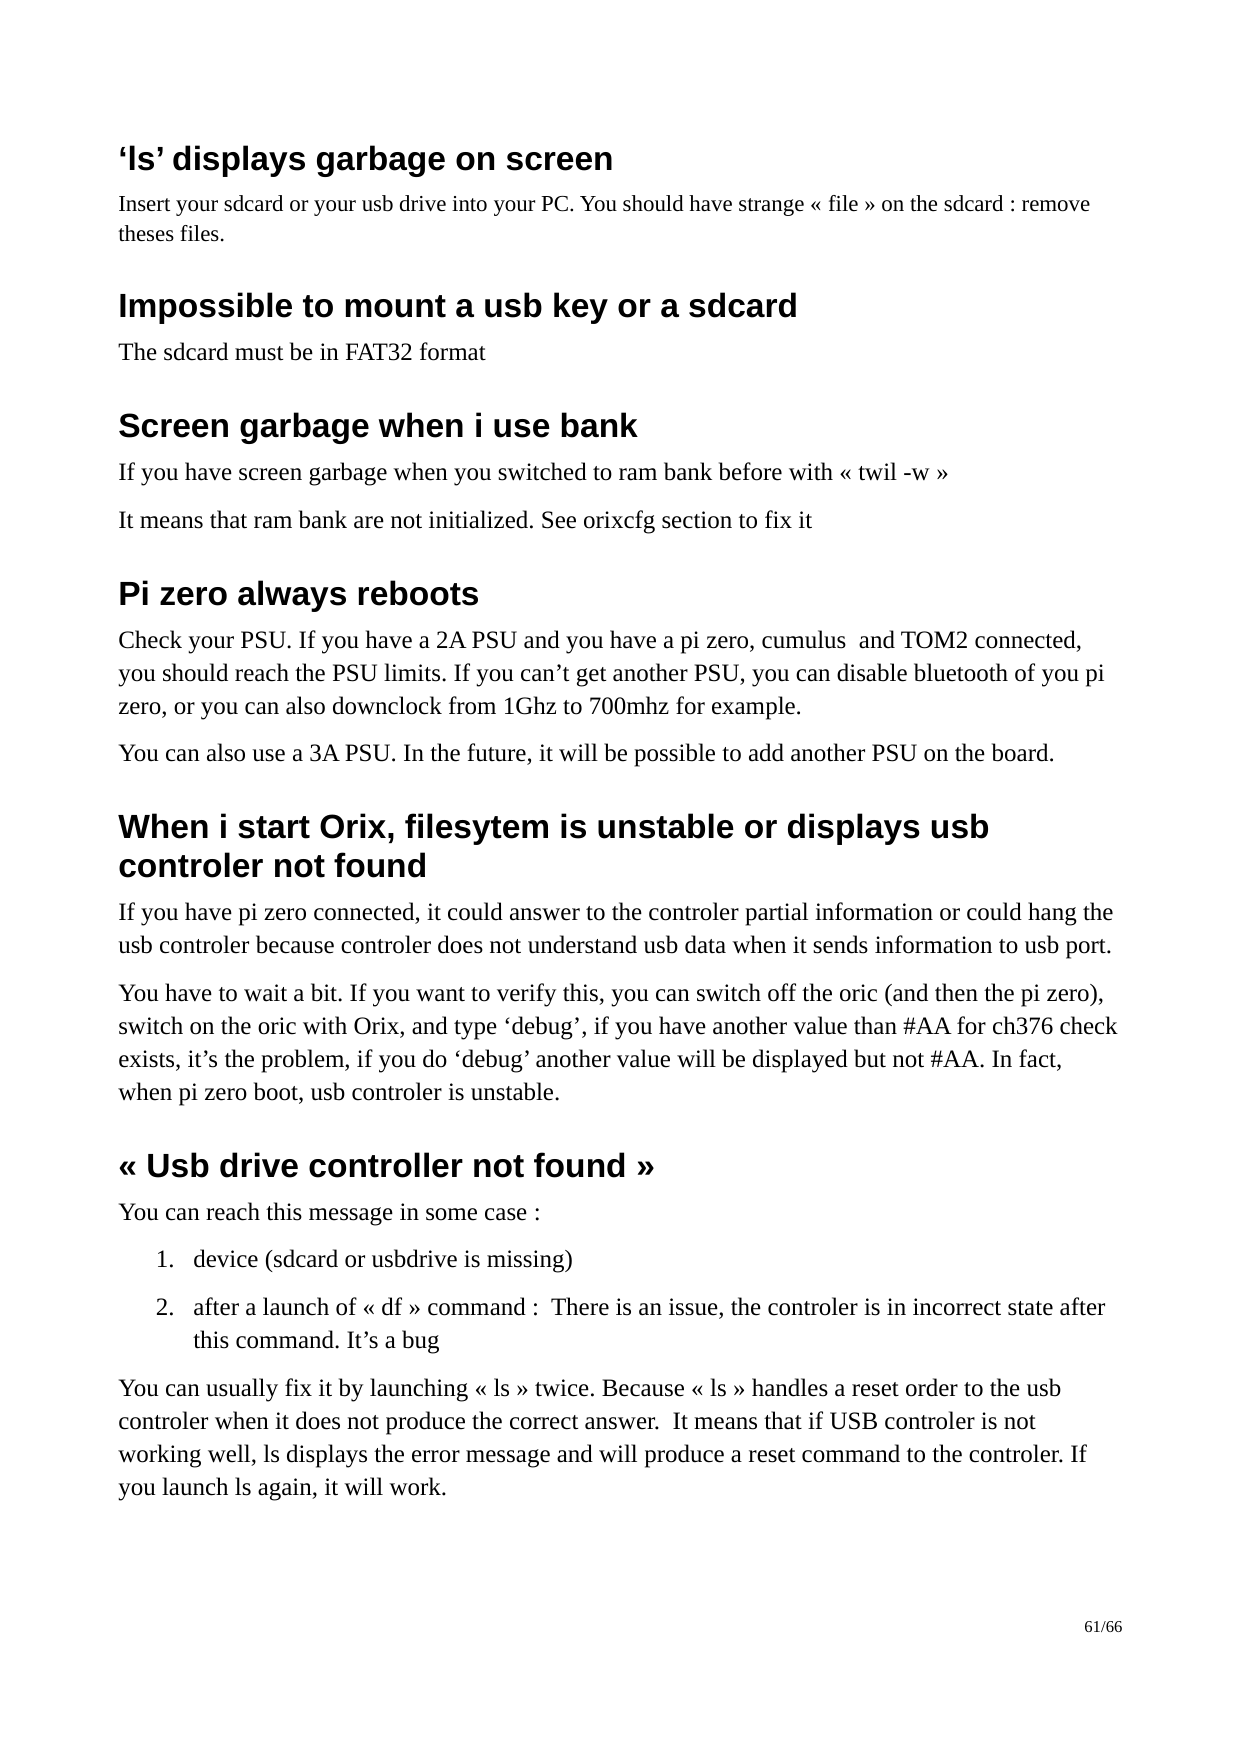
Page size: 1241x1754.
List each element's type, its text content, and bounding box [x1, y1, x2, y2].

subtitle Screen garbage when i use bank [118, 406, 1122, 444]
text You can reach this message in some case : [118, 1197, 1122, 1225]
text It means that ram bank are not initialized. See orixcfg section to fix it [118, 505, 1122, 534]
subtitle Impossible to mount a usb key or a sdcard [118, 286, 1122, 325]
subtitle « Usb drive controller not found » [118, 1146, 1122, 1184]
list device (sdcard or usbdrive is missing) [156, 1244, 1122, 1273]
subtitle When i start Orix, filesytem is unstable or displays usb controler not found [118, 807, 1122, 884]
text Insert your sdcard or your usb drive into your PC. You should have strange « file » on the sdcard : remove theses files. [118, 190, 1122, 247]
text If you have pi zero connected, it could answer to the controler partial information or could hang the usb controler because controler does not understand usb data when it sends information to usb port. [118, 897, 1122, 959]
subtitle ‘ls’ displays garbage on screen [118, 139, 1122, 178]
text You have to wait a bit. If you want to verify this, you can switch off the oric (and then the pi zero), switch on the oric with Orix, and type ‘debug’, if you have another value than #AA for ch376 check exists, it’s the problem, if you do ‘debug’ another value will be displayed but not #AA. In fact, when pi zero boot, usb controler is unstable. [118, 978, 1122, 1106]
text The sdcard must be in FAT32 format [118, 337, 1122, 366]
subtitle Pi zero always reboots [118, 573, 1122, 612]
text Check your PSU. If you have a 2A PSU and you have a pi zero, cumulus and TOM2 connected, you should reach the PSU limits. If you can’t get another PSU, you can disable bluetooth of you pi zero, or you can also downclock from 1Ghz to 700mhz for example. [118, 625, 1122, 719]
text If you have screen garbage when you switched to ram bank before with « twil -w » [118, 457, 1122, 486]
text You can also use a 3A PSU. In the future, it will be possible to add another PSU on the board. [118, 738, 1122, 767]
list after a launch of « df » command : There is an issue, the controler is in incorrect state after this command. It’s a bug [156, 1292, 1122, 1354]
text You can usually fix it by launching « ls » twice. Because « ls » handles a reset order to the usb controler when it does not produce the correct answer. It means that if USB controler is not working well, ls displays the error message and will produce a reset command to the controler. If you launch ls again, it will work. [118, 1373, 1122, 1501]
